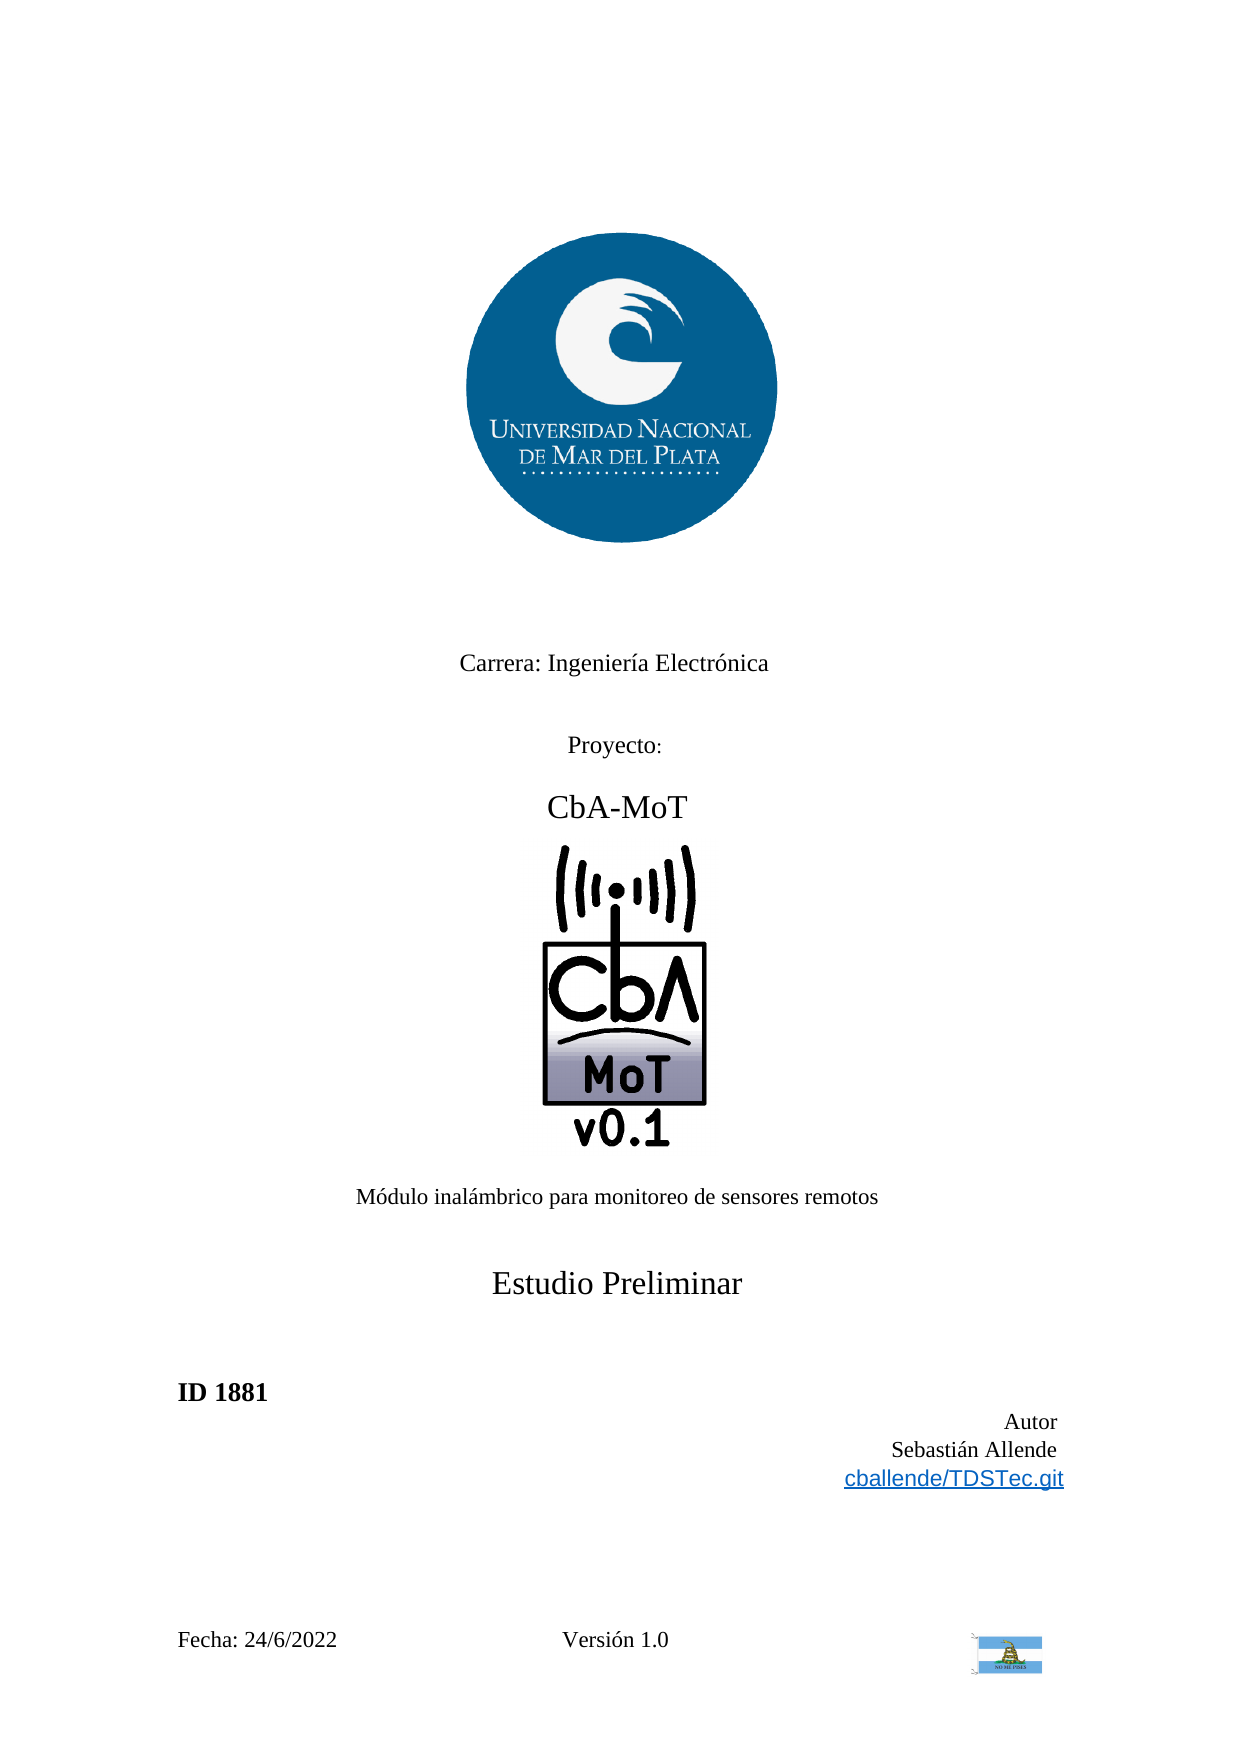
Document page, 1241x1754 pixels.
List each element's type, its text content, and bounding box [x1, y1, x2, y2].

text cballende/TDSTec.git [177, 1464, 1063, 1491]
text Sebastián Allende [177, 1436, 1057, 1462]
picture [441, 208, 802, 568]
text Estudio Preliminar [177, 1263, 1057, 1302]
text Módulo inalámbrico para monitoreo de sensores remotos [177, 1183, 1057, 1235]
text Proyecto: [177, 731, 1057, 759]
text Carrera: Ingeniería Electrónica [177, 648, 1057, 676]
text Autor [177, 1408, 1057, 1434]
text CbA-MoT [177, 787, 1057, 826]
picture [519, 838, 720, 1156]
picture [967, 1631, 1046, 1677]
subtitle ID 1881 [177, 1377, 1063, 1408]
